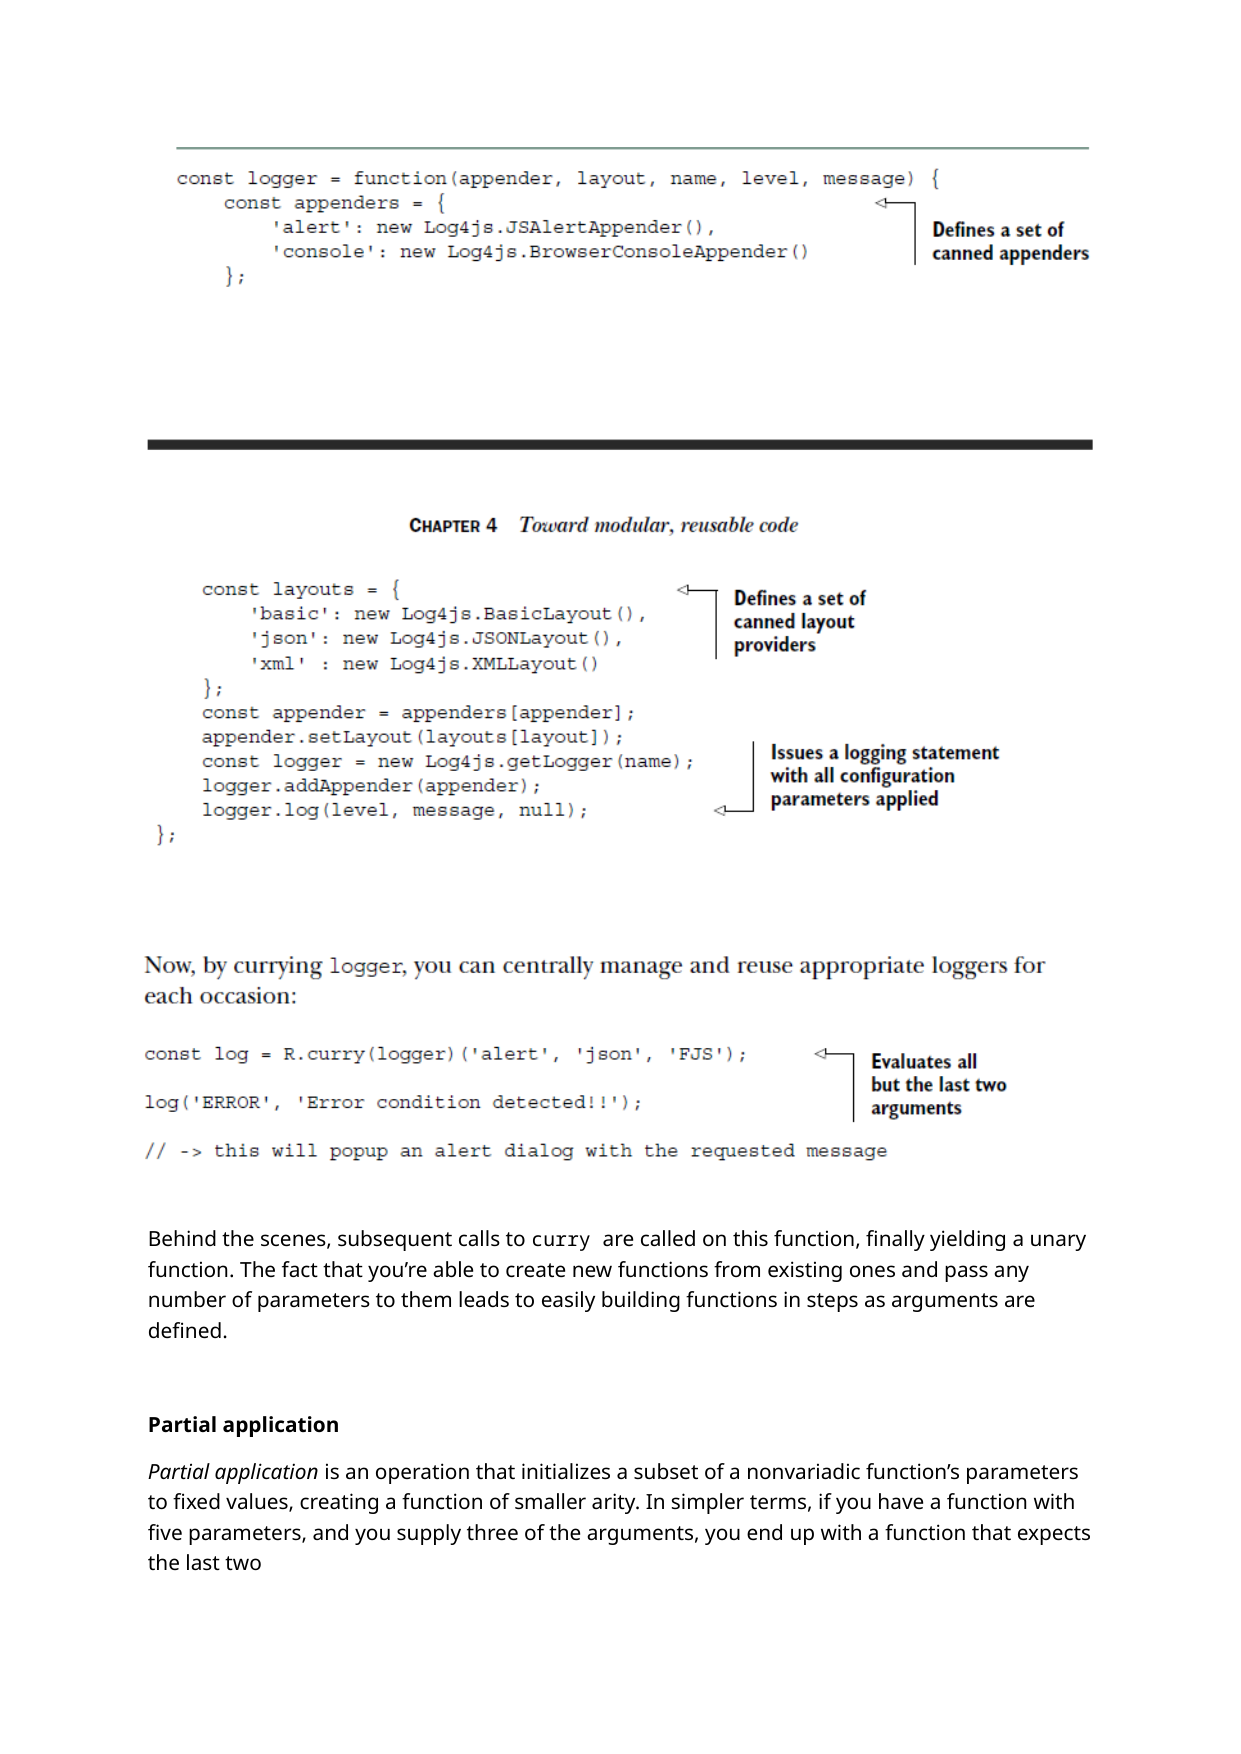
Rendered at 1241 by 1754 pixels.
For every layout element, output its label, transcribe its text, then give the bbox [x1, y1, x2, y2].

text Partial application [148, 1410, 1093, 1438]
text Behind the scenes, subsequent calls to curry are called on this function, finally yielding a unary function. The fact that you’re able to create new functions from existing ones and pass any number of parameters to them leads to easily building functions in steps as arguments are defined. [148, 1224, 1093, 1344]
text Partial application is an operation that initializes a subset of a nonvariadic function’s parameters to fixed values, creating a function of smaller arity. In simpler terms, if you have a function with five parameters, and you supply three of the arguments, you end up with a function that expects the last two [148, 1457, 1093, 1577]
